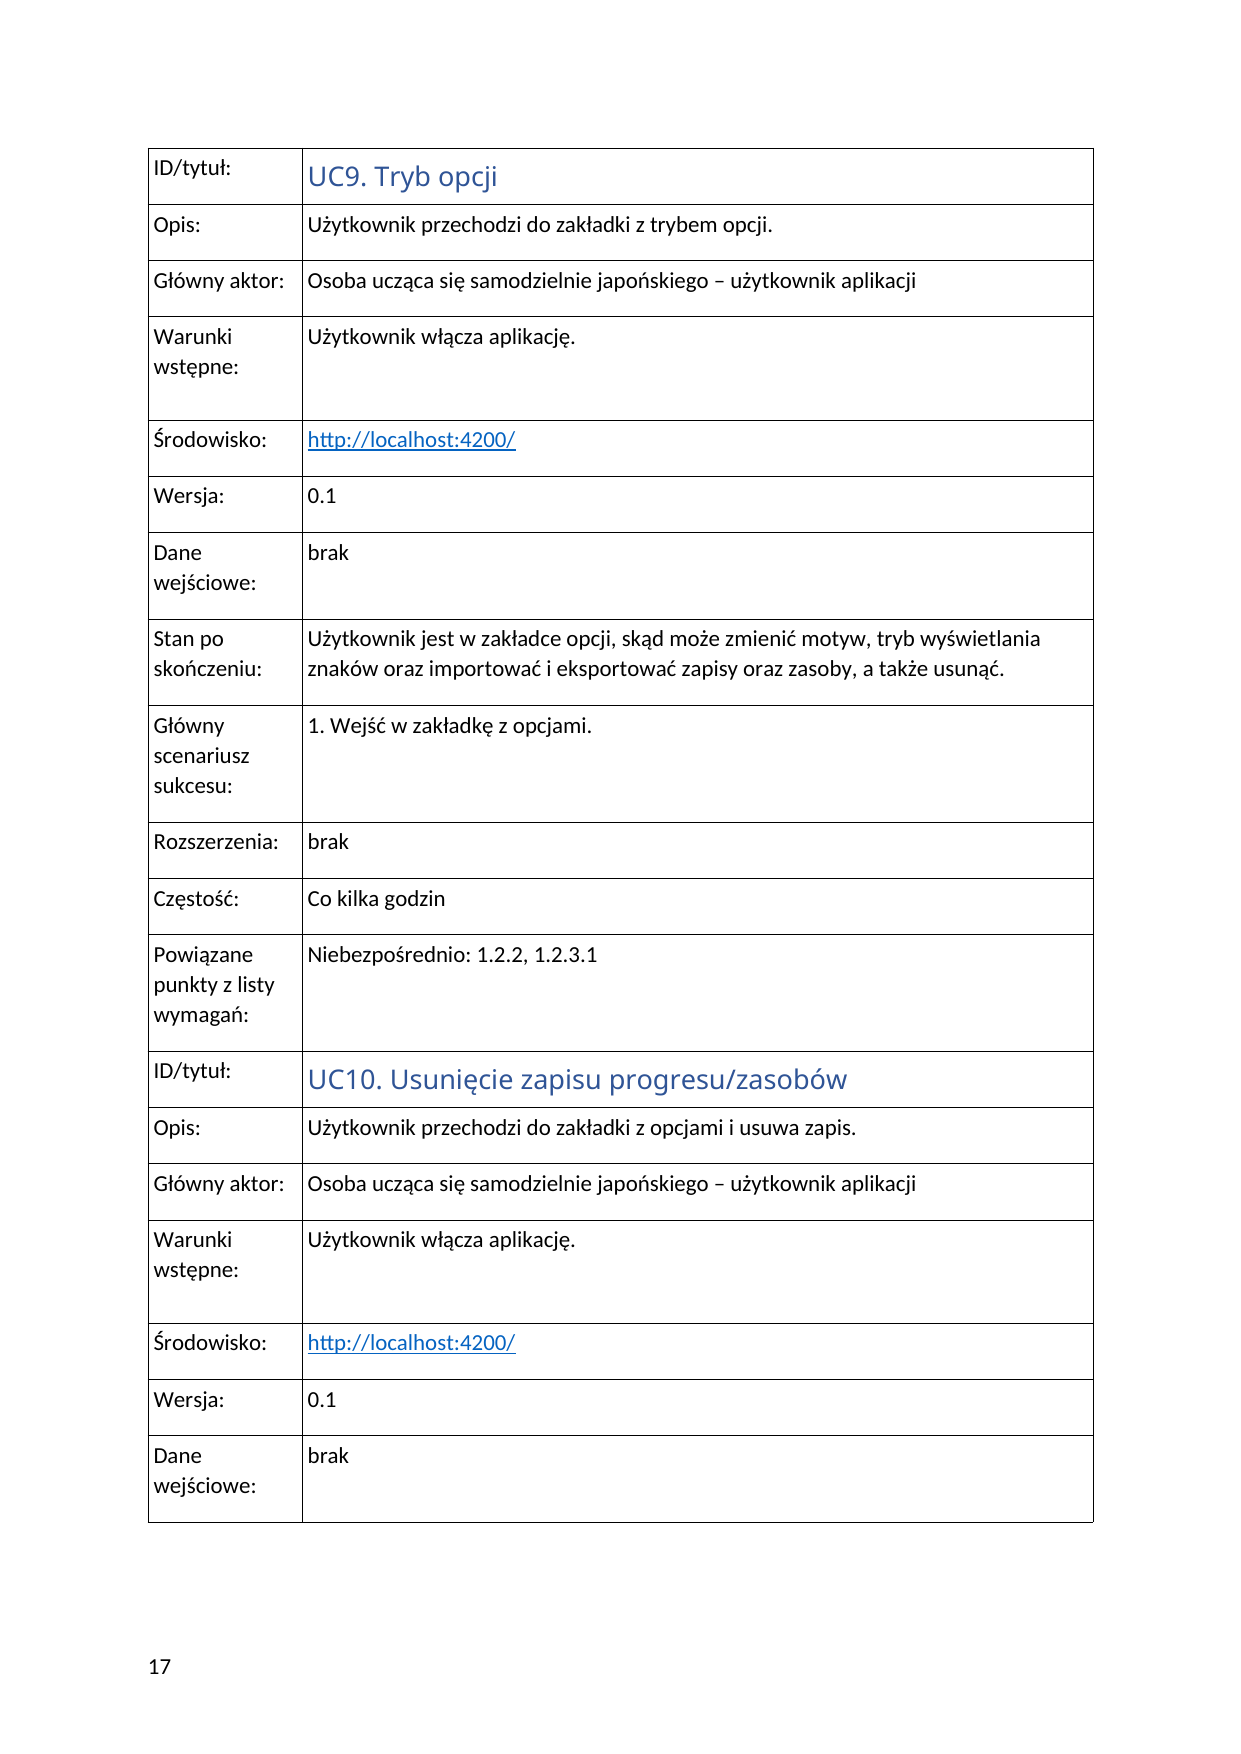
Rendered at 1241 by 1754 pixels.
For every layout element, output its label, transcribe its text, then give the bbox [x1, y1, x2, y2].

table_cell Osoba ucząca się samodzielnie japońskiego – użytkownik aplikacji [303, 1164, 1093, 1219]
table_cell Główny aktor: [149, 1164, 302, 1219]
table_cell Częstość: [149, 879, 302, 934]
table_cell 0.1 [303, 1380, 1093, 1435]
table_cell Warunki wstępne: [149, 317, 302, 419]
table_cell http://localhost:4200/ [303, 1324, 1093, 1379]
table_cell Warunki wstępne: [149, 1221, 302, 1323]
table_header ID/tytuł: [149, 149, 302, 204]
table_header ID/tytuł: [149, 1052, 302, 1107]
table_cell Główny scenariusz sukcesu: [149, 706, 302, 822]
table_cell Rozszerzenia: [149, 823, 302, 878]
table_cell Niebezpośrednio: 1.2.2, 1.2.3.1 [303, 935, 1093, 1051]
table_cell Środowisko: [149, 421, 302, 476]
table_cell Użytkownik włącza aplikację. [303, 317, 1093, 419]
table_cell Użytkownik przechodzi do zakładki z opcjami i usuwa zapis. [303, 1108, 1093, 1163]
table_cell Opis: [149, 1108, 302, 1163]
table_cell Główny aktor: [149, 261, 302, 316]
table_cell 1. Wejść w zakładkę z opcjami. [303, 706, 1093, 822]
table_cell http://localhost:4200/ [303, 421, 1093, 476]
table_cell brak [303, 823, 1093, 878]
table_cell Dane wejściowe: [149, 533, 302, 618]
table_cell Co kilka godzin [303, 879, 1093, 934]
table_cell Opis: [149, 205, 302, 260]
table_header UC9. Tryb opcji [303, 149, 1093, 204]
table_cell Powiązane punkty z listy wymagań: [149, 935, 302, 1051]
table_cell Osoba ucząca się samodzielnie japońskiego – użytkownik aplikacji [303, 261, 1093, 316]
table_cell 0.1 [303, 477, 1093, 532]
table_cell Użytkownik włącza aplikację. [303, 1221, 1093, 1323]
table_cell Dane wejściowe: [149, 1436, 302, 1522]
table_cell brak [303, 533, 1093, 618]
table_cell Użytkownik jest w zakładce opcji, skąd może zmienić motyw, tryb wyświetlania znaków oraz importować i eksportować zapisy oraz zasoby, a także usunąć. [303, 620, 1093, 705]
table_cell Wersja: [149, 477, 302, 532]
table_cell Środowisko: [149, 1324, 302, 1379]
table_cell Wersja: [149, 1380, 302, 1435]
table_cell brak [303, 1436, 1093, 1522]
table_header UC10. Usunięcie zapisu progresu/zasobów [303, 1052, 1093, 1107]
table_cell Stan po skończeniu: [149, 620, 302, 705]
table_cell Użytkownik przechodzi do zakładki z trybem opcji. [303, 205, 1093, 260]
